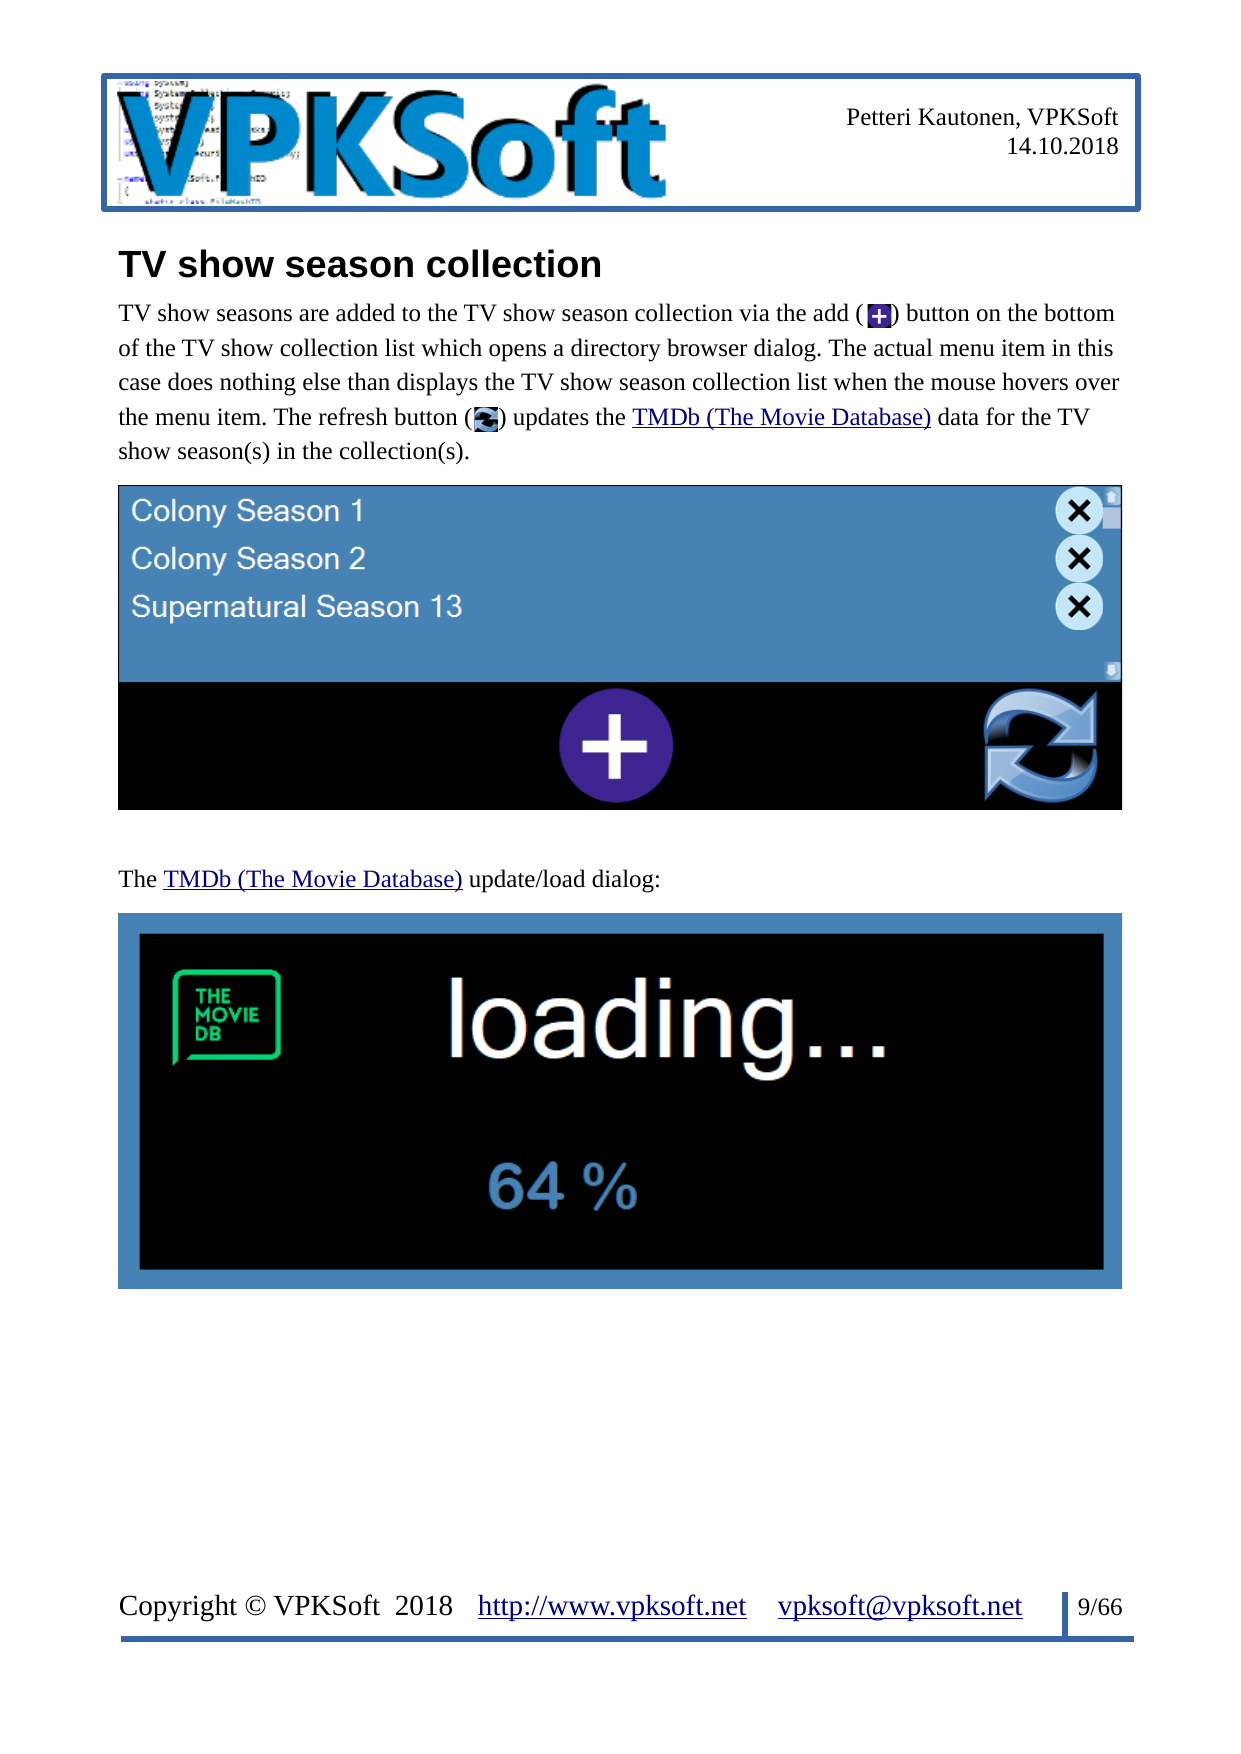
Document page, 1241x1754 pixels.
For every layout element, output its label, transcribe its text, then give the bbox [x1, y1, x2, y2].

picture [867, 304, 892, 328]
picture [118, 485, 1123, 810]
picture [118, 913, 1123, 1289]
subtitle TV show season collection [118, 242, 1122, 286]
text TV show seasons are added to the TV show season collection via the add ( ) button on the bottom of the TV show collection list which opens a directory browser dialog. The actual menu item in this case does nothing else than displays the TV show season collection list when the mouse hovers over the menu item. The refresh button ( ) updates the TMDb (The Movie Database) data for the TV show season(s) in the collection(s). [118, 298, 1122, 465]
text The TMDb (The Movie Database) update/load dialog: [118, 864, 1122, 893]
picture [116, 81, 672, 204]
picture [474, 407, 498, 432]
